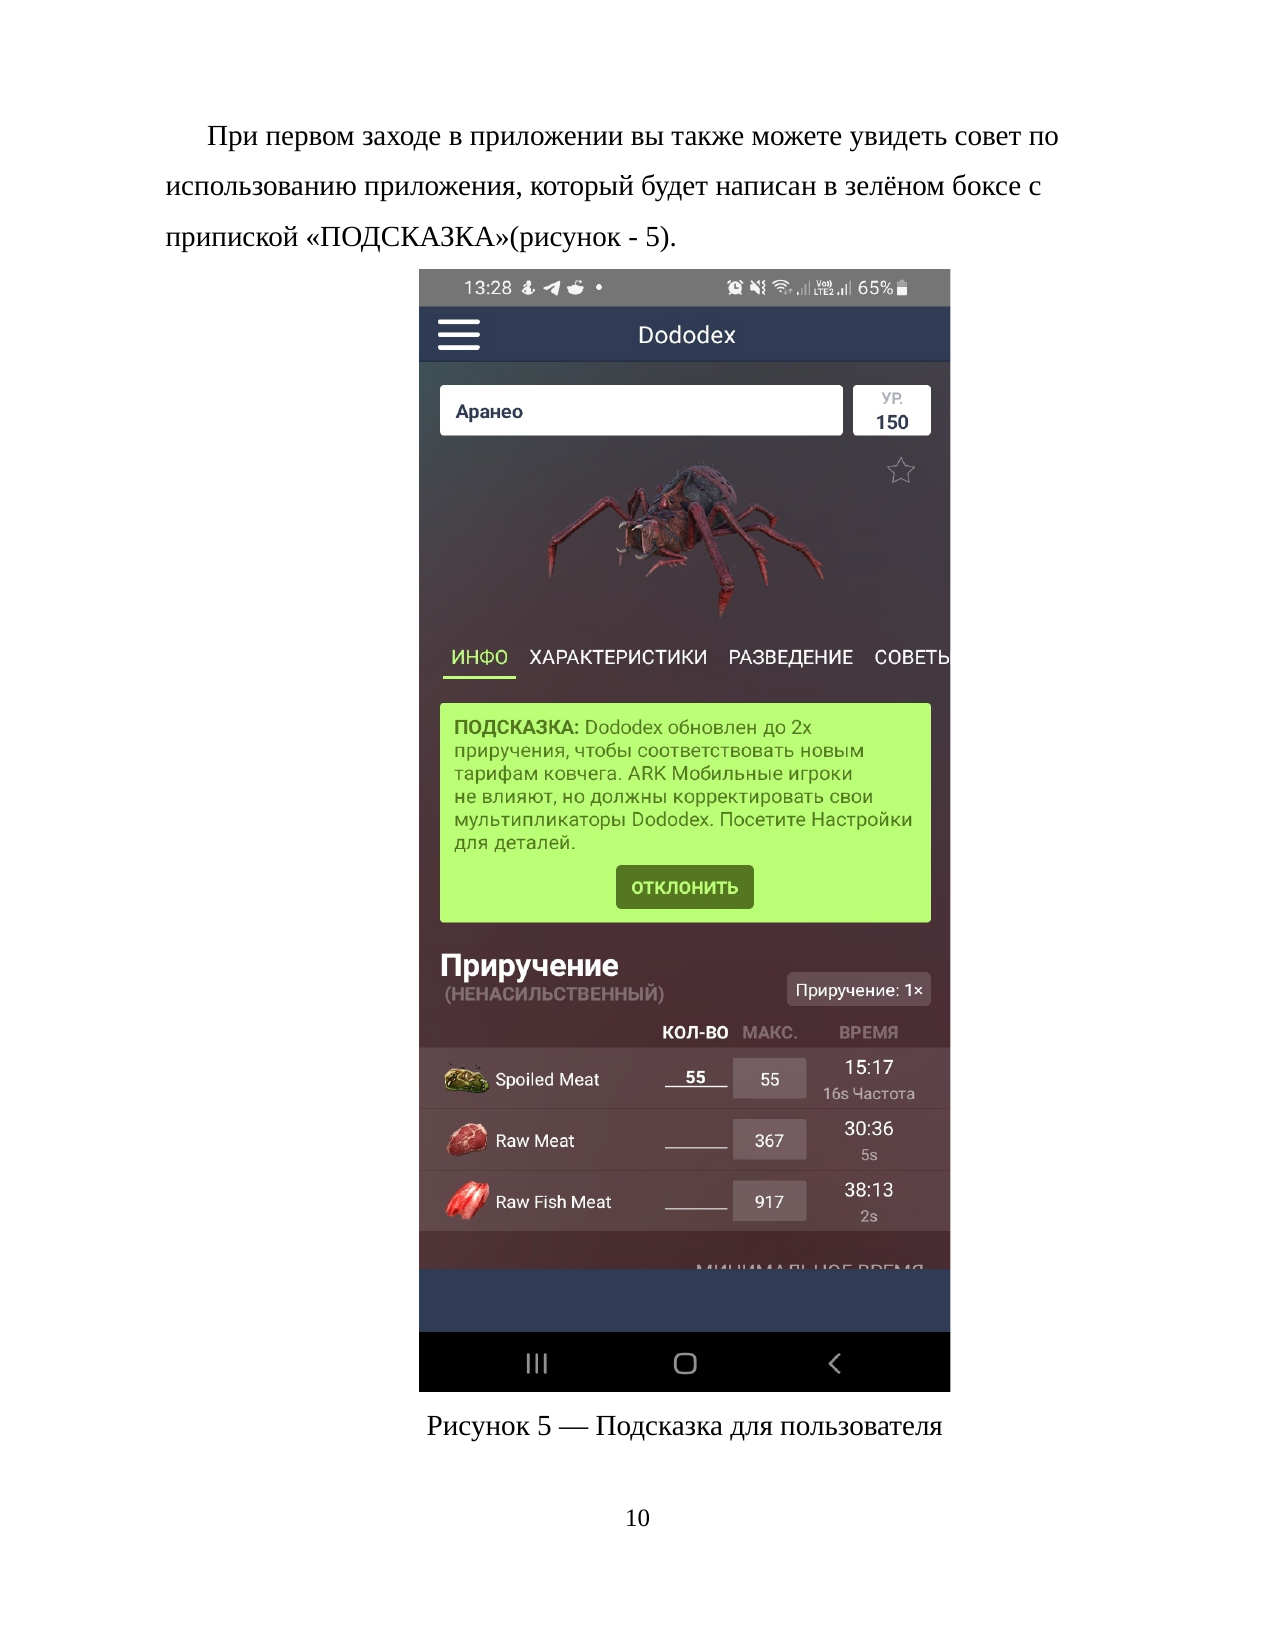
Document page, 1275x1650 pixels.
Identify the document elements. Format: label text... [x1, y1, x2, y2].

list При первом заходе в приложении вы также можете увидеть совет по использованию приложения, который будет написан в зелёном боксе с припиской «ПОДСКАЗКА»(рисунок - 5). [165, 118, 1157, 252]
picture [419, 269, 951, 1392]
list Рисунок 5 — Подсказка для пользователя [165, 1408, 1157, 1441]
